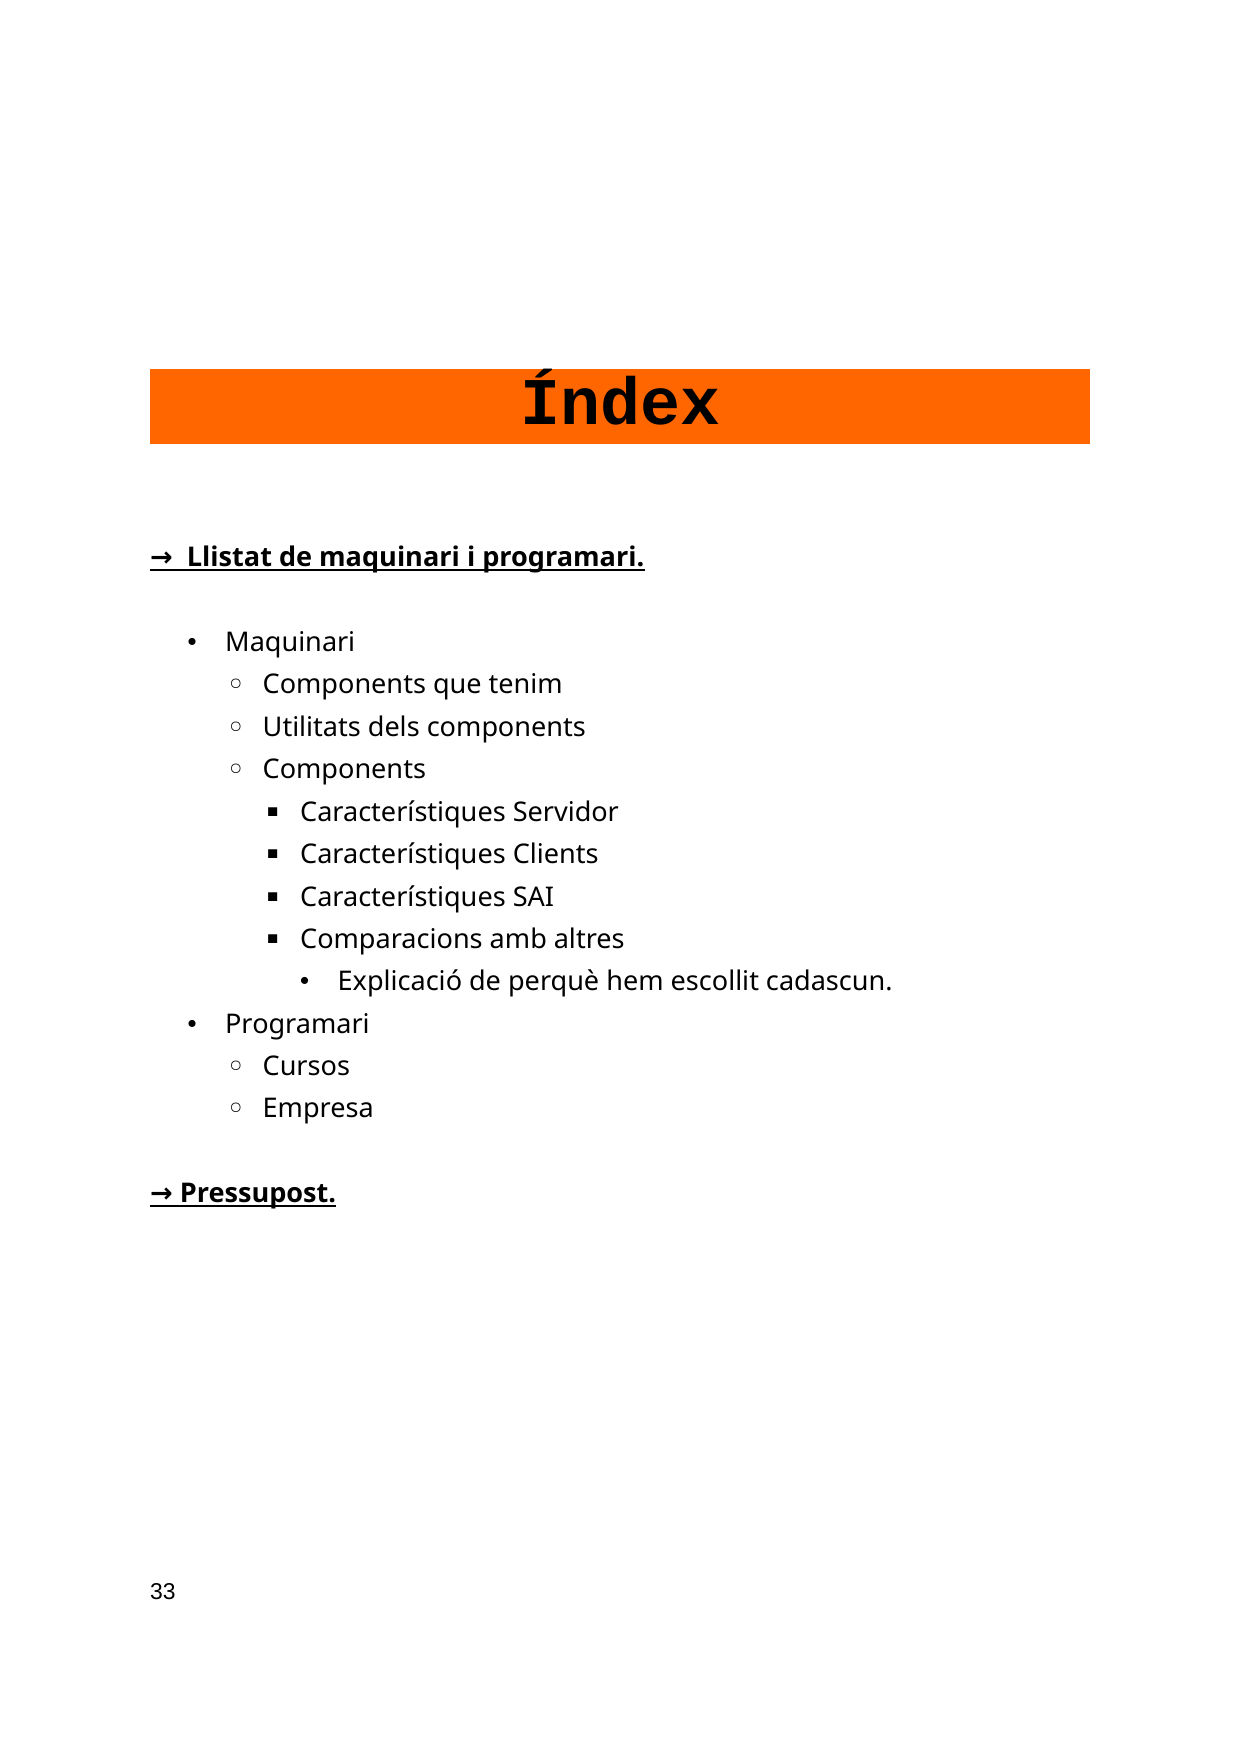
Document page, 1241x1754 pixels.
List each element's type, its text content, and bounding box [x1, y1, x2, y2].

list Característiques Servidor [262, 792, 1090, 829]
list Components que tenim [225, 665, 1090, 702]
text Índex [150, 369, 1090, 444]
list Utilitats dels components [225, 707, 1090, 744]
list Cursos [225, 1047, 1090, 1083]
text → Llistat de maquinari i programari. [150, 538, 1090, 575]
list Empresa [225, 1089, 1090, 1126]
list Comparacions amb altres [262, 919, 1090, 956]
list Característiques SAI [262, 877, 1090, 914]
text → Pressupost. [150, 1174, 1090, 1211]
list Explicació de perquè hem escollit cadascun. [300, 962, 1090, 999]
list Maquinari [187, 623, 1090, 659]
list Programari [187, 1004, 1090, 1041]
list Característiques Clients [262, 834, 1090, 871]
list Components [225, 750, 1090, 787]
